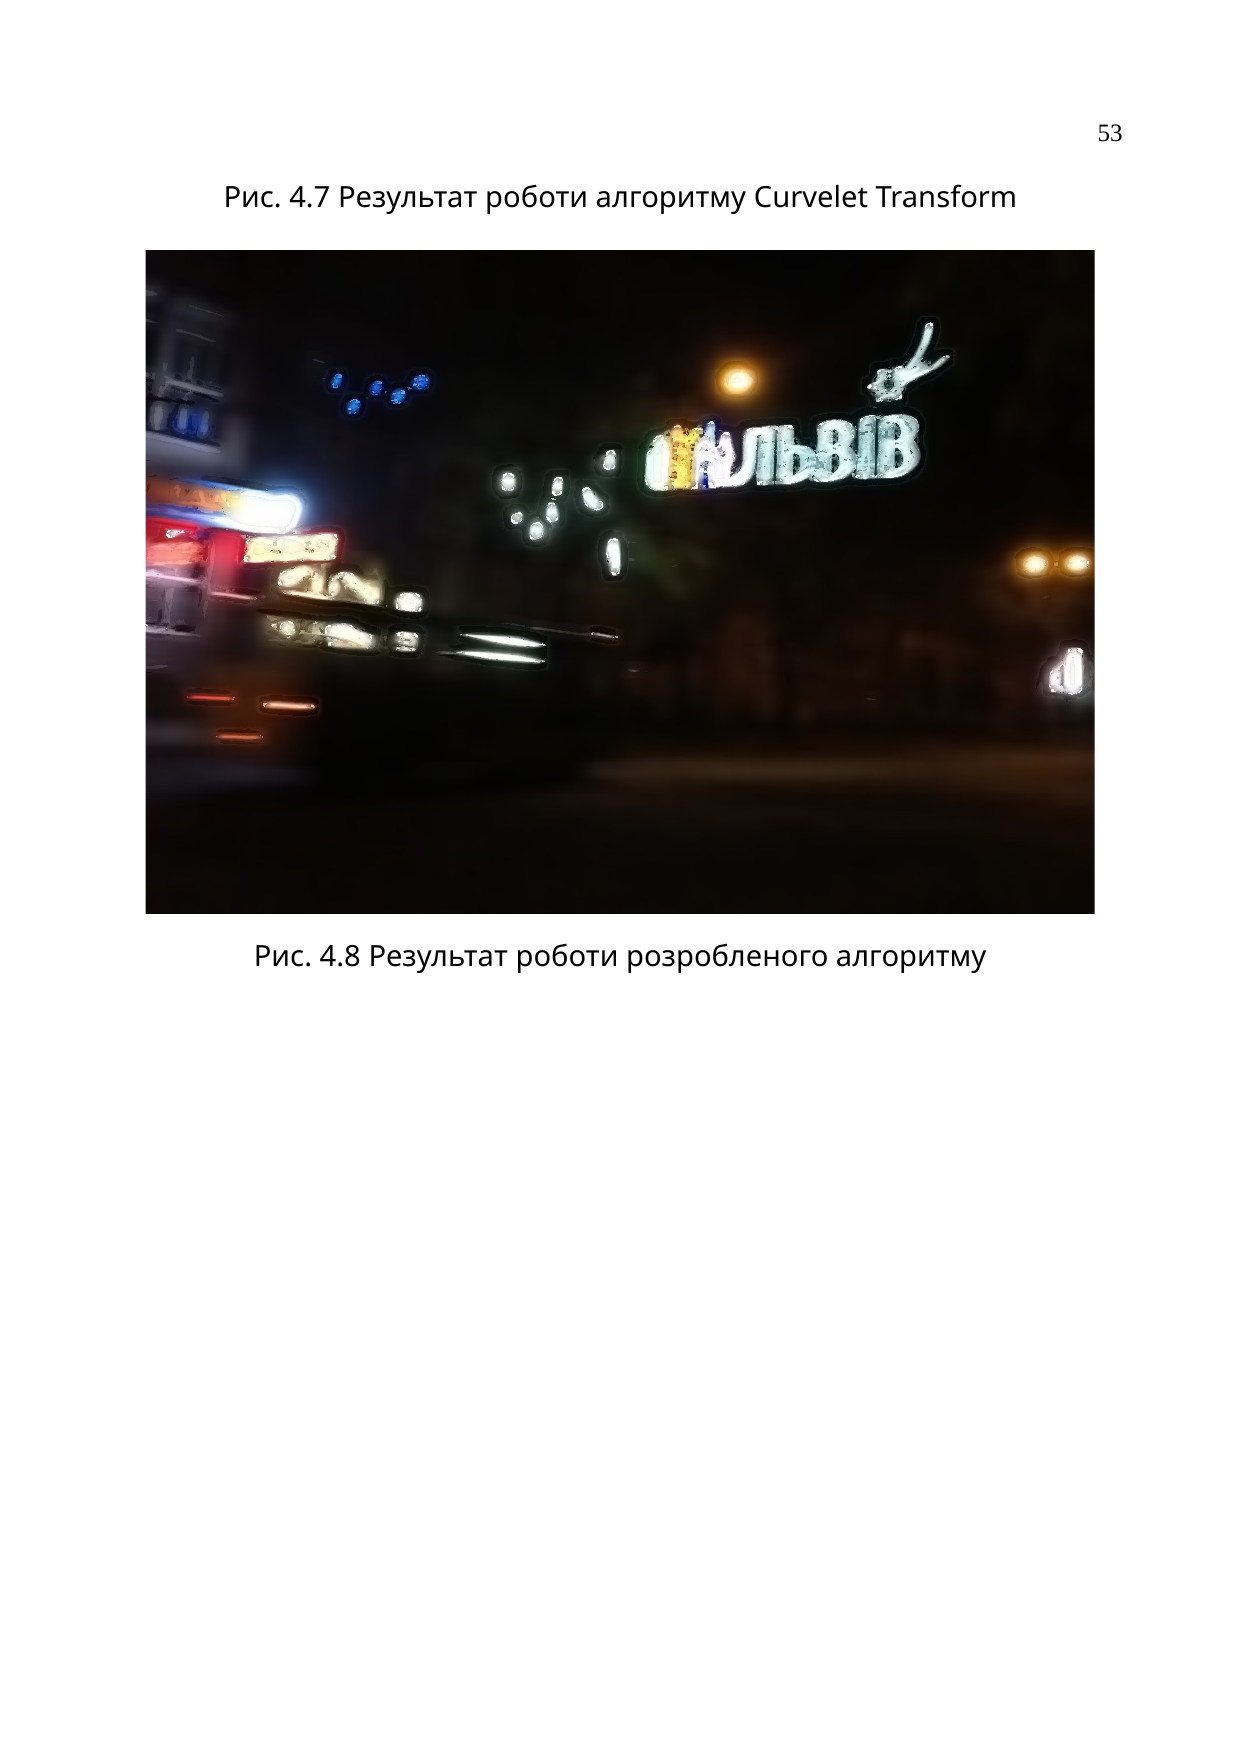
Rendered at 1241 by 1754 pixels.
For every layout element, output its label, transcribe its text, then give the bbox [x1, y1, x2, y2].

text Рис. 4.7 Результат роботи алгоритму Curvelet Transform [118, 176, 1122, 216]
picture [145, 250, 1095, 914]
text Рис. 4.8 Результат роботи розробленого алгоритму [118, 248, 1122, 974]
